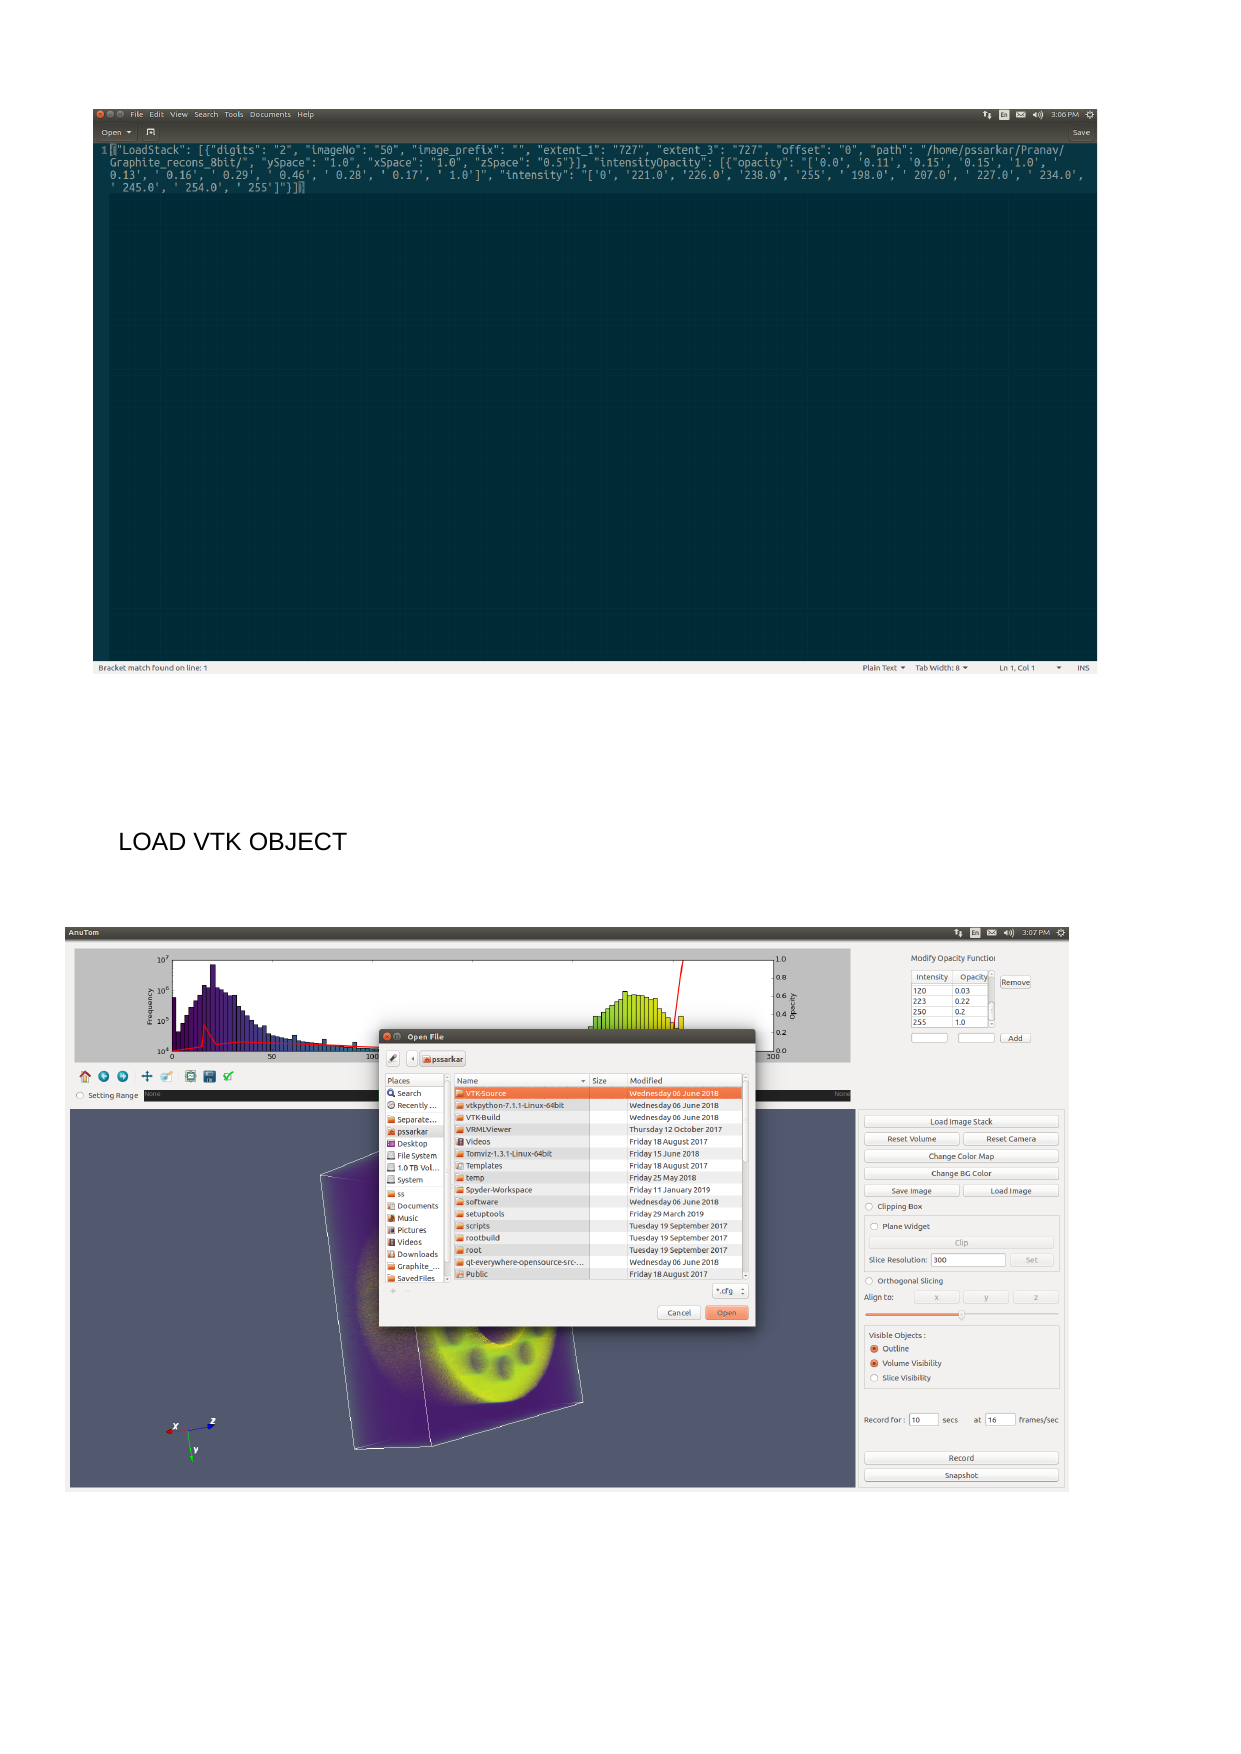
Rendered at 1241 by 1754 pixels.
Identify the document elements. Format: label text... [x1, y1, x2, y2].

picture [65, 927, 1069, 1492]
text LOAD VTK OBJECT [118, 827, 1122, 855]
picture [93, 109, 1098, 674]
